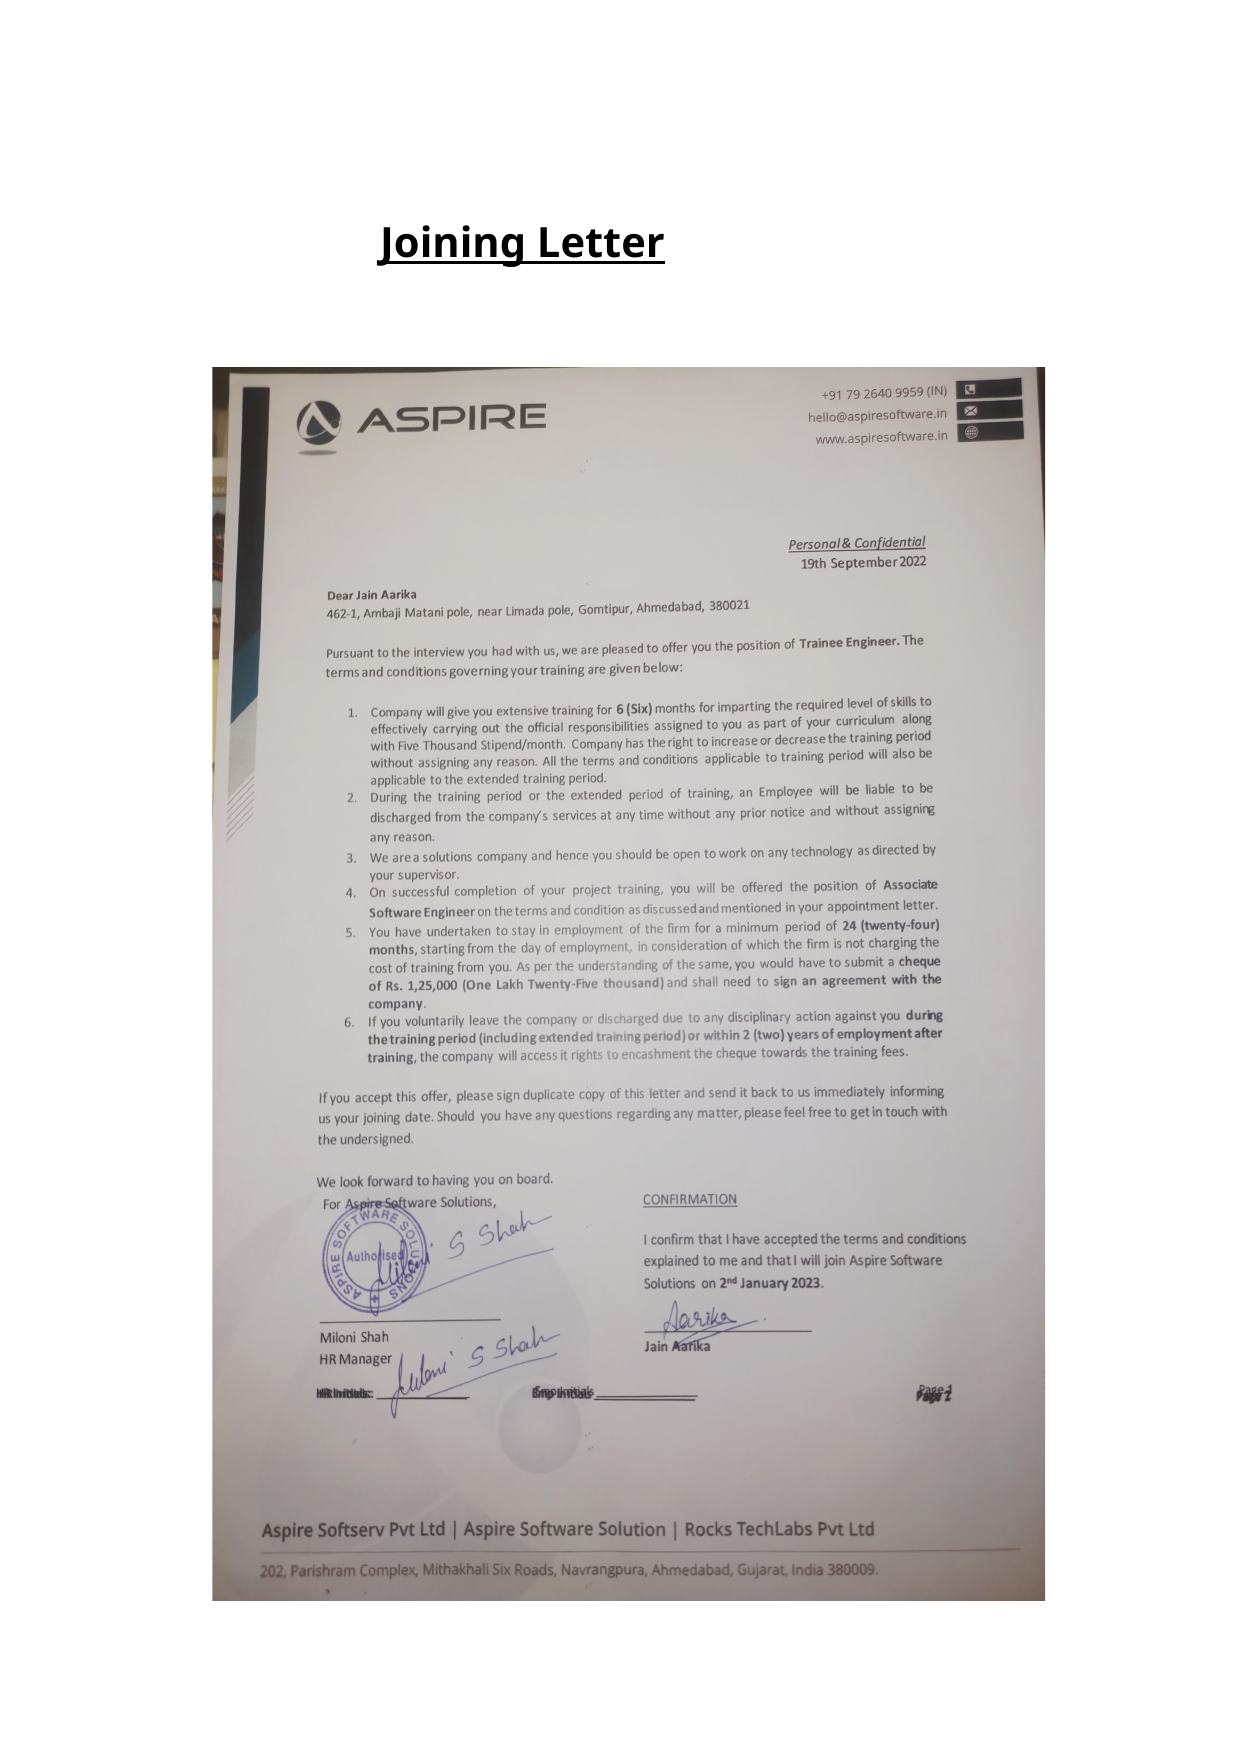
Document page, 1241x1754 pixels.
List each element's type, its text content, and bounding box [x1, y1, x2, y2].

text Joining Letter [167, 213, 992, 270]
picture [212, 367, 1046, 1601]
